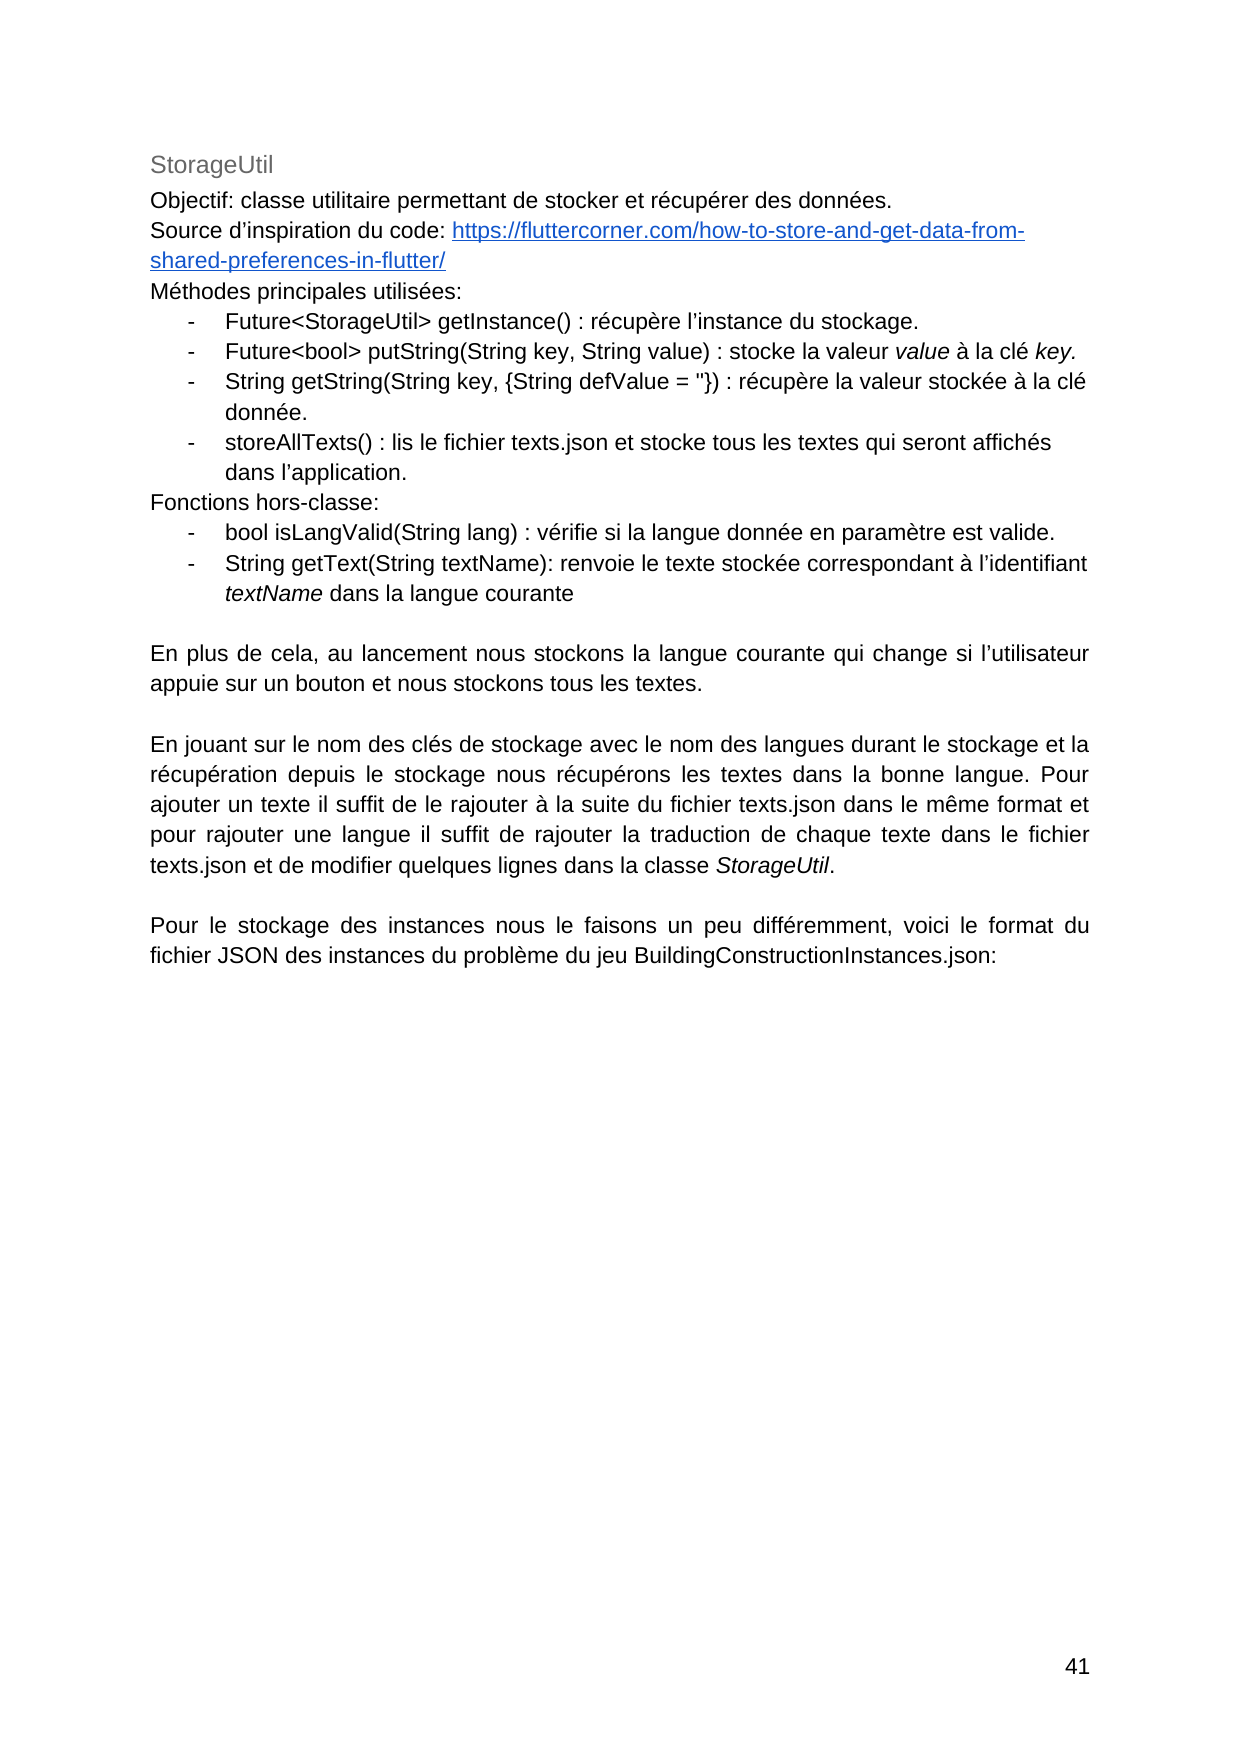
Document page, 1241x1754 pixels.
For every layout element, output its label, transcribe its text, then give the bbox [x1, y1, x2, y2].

list storeAllTexts() : lis le fichier texts.json et stocke tous les textes qui seront affichés dans l’application. [187, 429, 1090, 485]
text Objectif: classe utilitaire permettant de stocker et récupérer des données. [150, 187, 1090, 213]
subtitle StorageUtil [150, 150, 1090, 179]
list String getText(String textName): renvoie le texte stockée correspondant à l’identifiant textName dans la langue courante [187, 549, 1090, 606]
text Fonctions hors-classe: [150, 489, 1090, 516]
list String getString(String key, {String defValue = ''}) : récupère la valeur stockée à la clé donnée. [187, 368, 1090, 425]
list bool isLangValid(String lang) : vérifie si la langue donnée en paramètre est valide. [187, 519, 1090, 546]
text En jouant sur le nom des clés de stockage avec le nom des langues durant le stockage et la récupération depuis le stockage nous récupérons les textes dans la bonne langue. Pour ajouter un texte il suffit de le rajouter à la suite du fichier texts.json dans le même format et pour rajouter une langue il suffit de rajouter la traduction de chaque texte dans le fichier texts.json et de modifier quelques lignes dans la classe StorageUtil. [150, 731, 1090, 878]
text En plus de cela, au lancement nous stockons la langue courante qui change si l’utilisateur appuie sur un bouton et nous stockons tous les textes. [150, 640, 1090, 697]
list Future<bool> putString(String key, String value) : stocke la valeur value à la clé key. [187, 338, 1090, 364]
text Pour le stockage des instances nous le faisons un peu différemment, voici le format du fichier JSON des instances du problème du jeu BuildingConstructionInstances.json: [150, 912, 1090, 969]
list Future<StorageUtil> getInstance() : récupère l’instance du stockage. [187, 308, 1090, 334]
text Méthodes principales utilisées: [150, 278, 1090, 304]
text Source d’inspiration du code: https://fluttercorner.com/how-to-store-and-get-data-from-shared-preferences-in-flutter/ [150, 217, 1090, 274]
